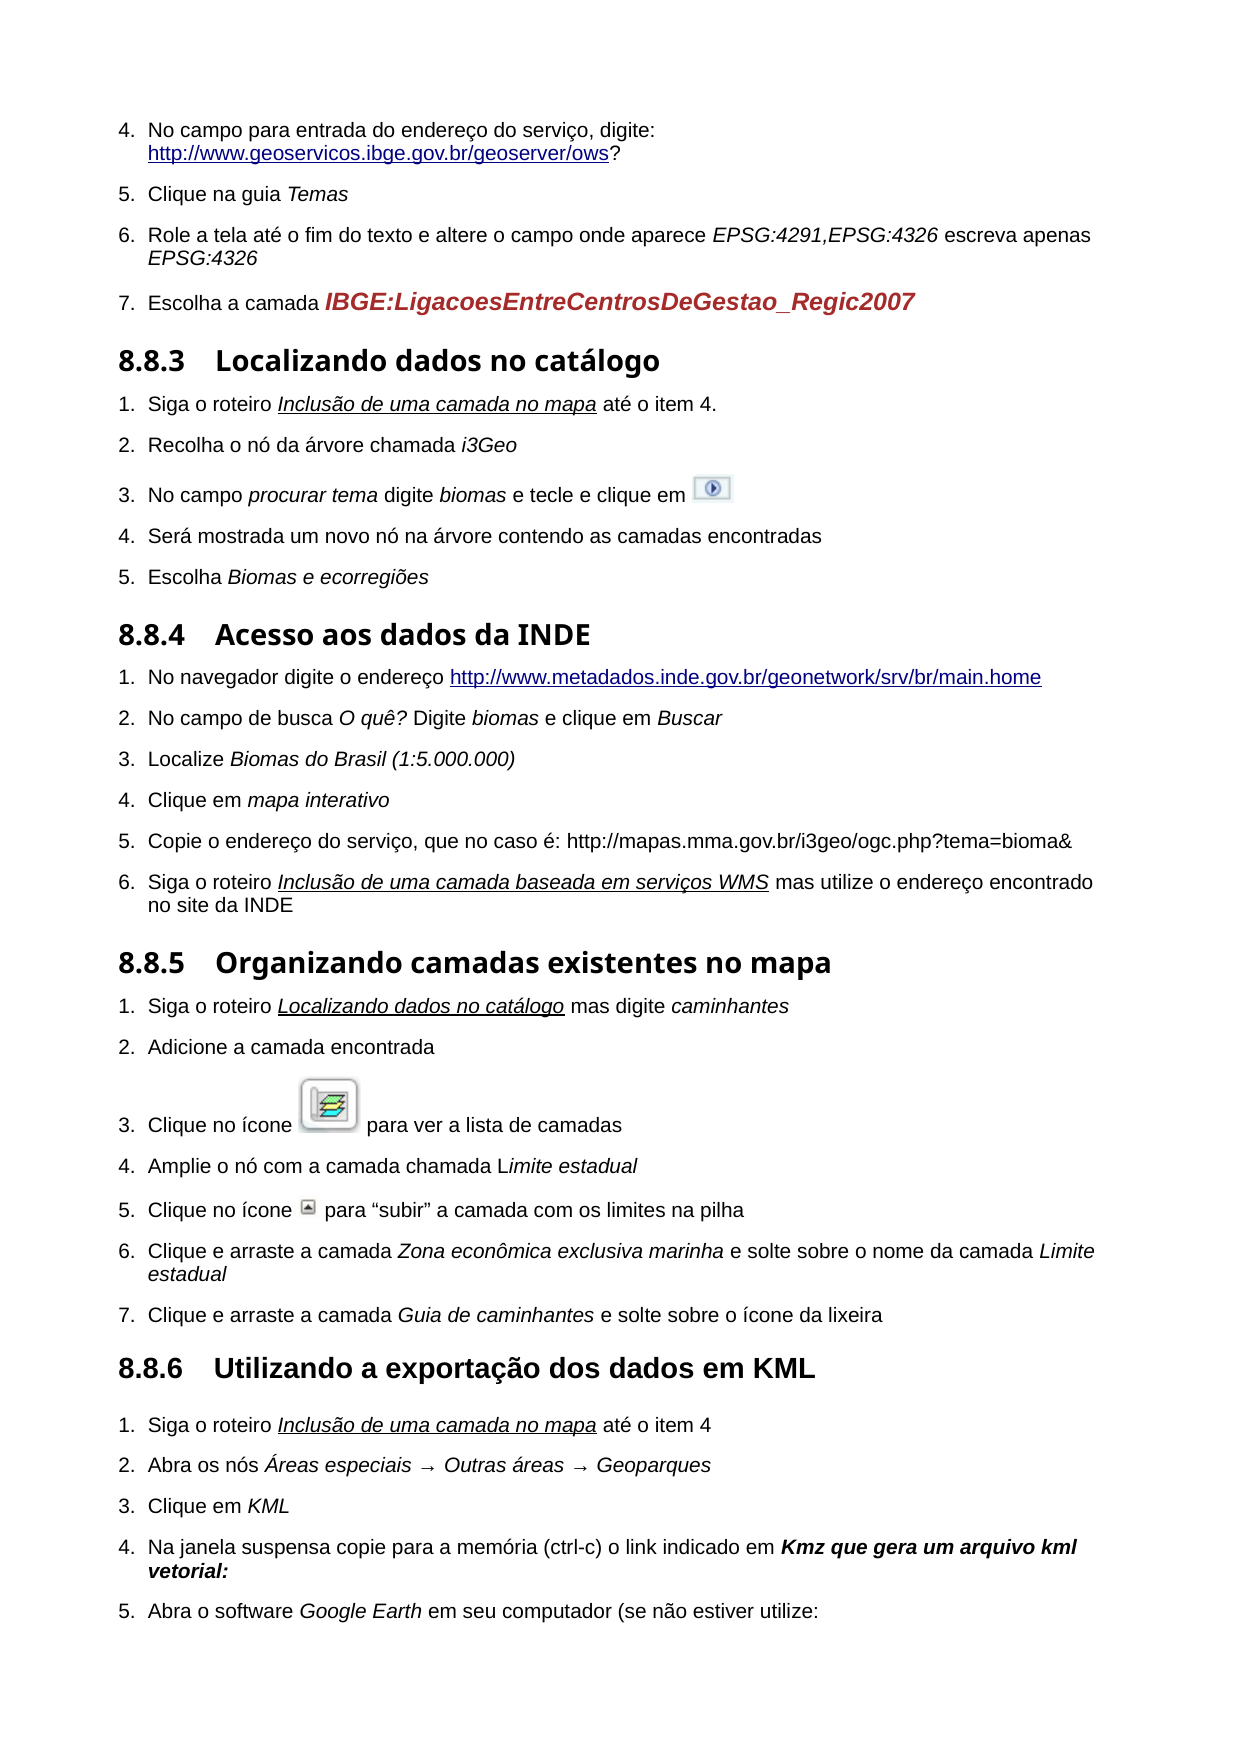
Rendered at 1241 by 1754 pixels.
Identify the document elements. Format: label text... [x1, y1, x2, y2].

subtitle Localizando dados no catálogo [118, 340, 1122, 380]
list Escolha Biomas e ecorregiões [118, 566, 1122, 589]
list Clique no ícone para ver a lista de camadas [118, 1076, 1122, 1137]
list Clique no ícone para “subir” a camada com os limites na pilha [118, 1195, 1122, 1222]
list Clique na guia Temas [118, 182, 1122, 206]
list Abra os nós Áreas especiais → Outras áreas → Geoparques [118, 1454, 1122, 1477]
subtitle Utilizando a exportação dos dados em KML [118, 1352, 1122, 1384]
list Role a tela até o fim do texto e altere o campo onde aparece EPSG:4291,EPSG:4326 escreva apenas EPSG:4326 [118, 223, 1122, 270]
list Siga o roteiro Inclusão de uma camada baseada em serviços WMS mas utilize o endereço encontrado no site da INDE [118, 871, 1122, 917]
list Clique em KML [118, 1495, 1122, 1518]
list Siga o roteiro Inclusão de uma camada no mapa até o item 4 [118, 1413, 1122, 1436]
list No campo de busca O quê? Digite biomas e clique em Buscar [118, 707, 1122, 730]
list Adicione a camada encontrada [118, 1035, 1122, 1058]
list No campo procurar tema digite biomas e tecle e clique em [118, 474, 1122, 507]
subtitle Acesso aos dados da INDE [118, 614, 1122, 653]
list Clique e arraste a camada Guia de caminhantes e solte sobre o ícone da lixeira [118, 1303, 1122, 1327]
list Clique e arraste a camada Zona econômica exclusiva marinha e solte sobre o nome da camada Limite estadual [118, 1239, 1122, 1286]
list Amplie o nó com a camada chamada Limite estadual [118, 1154, 1122, 1178]
list Na janela suspensa copie para a memória (ctrl-c) o link indicado em Kmz que gera um arquivo kml vetorial: [118, 1536, 1122, 1582]
list Escolha a camada IBGE:LigacoesEntreCentrosDeGestao_Regic2007 [118, 287, 1122, 315]
list Siga o roteiro Localizando dados no catálogo mas digite caminhantes [118, 994, 1122, 1017]
list Clique em mapa interativo [118, 789, 1122, 812]
picture [298, 1195, 319, 1218]
list Abra o software Google Earth em seu computador (se não estiver utilize: [118, 1600, 1122, 1623]
list No navegador digite o endereço http://www.metadados.inde.gov.br/geonetwork/srv/br/main.home [118, 666, 1122, 689]
list No campo para entrada do endereço do serviço, digite: http://www.geoservicos.ibge.gov.br/geoserver/ows? [118, 118, 1122, 164]
list Localize Biomas do Brasil (1:5.000.000) [118, 748, 1122, 771]
list Será mostrada um novo nó na árvore contendo as camadas encontradas [118, 524, 1122, 548]
list Siga o roteiro Inclusão de uma camada no mapa até o item 4. [118, 392, 1122, 416]
list Copie o endereço do serviço, que no caso é: http://mapas.mma.gov.br/i3geo/ogc.php?tema=bioma& [118, 830, 1122, 853]
picture [691, 474, 734, 503]
picture [298, 1076, 361, 1133]
list Recolha o nó da árvore chamada i3Geo [118, 433, 1122, 457]
subtitle Organizando camadas existentes no mapa [118, 942, 1122, 982]
